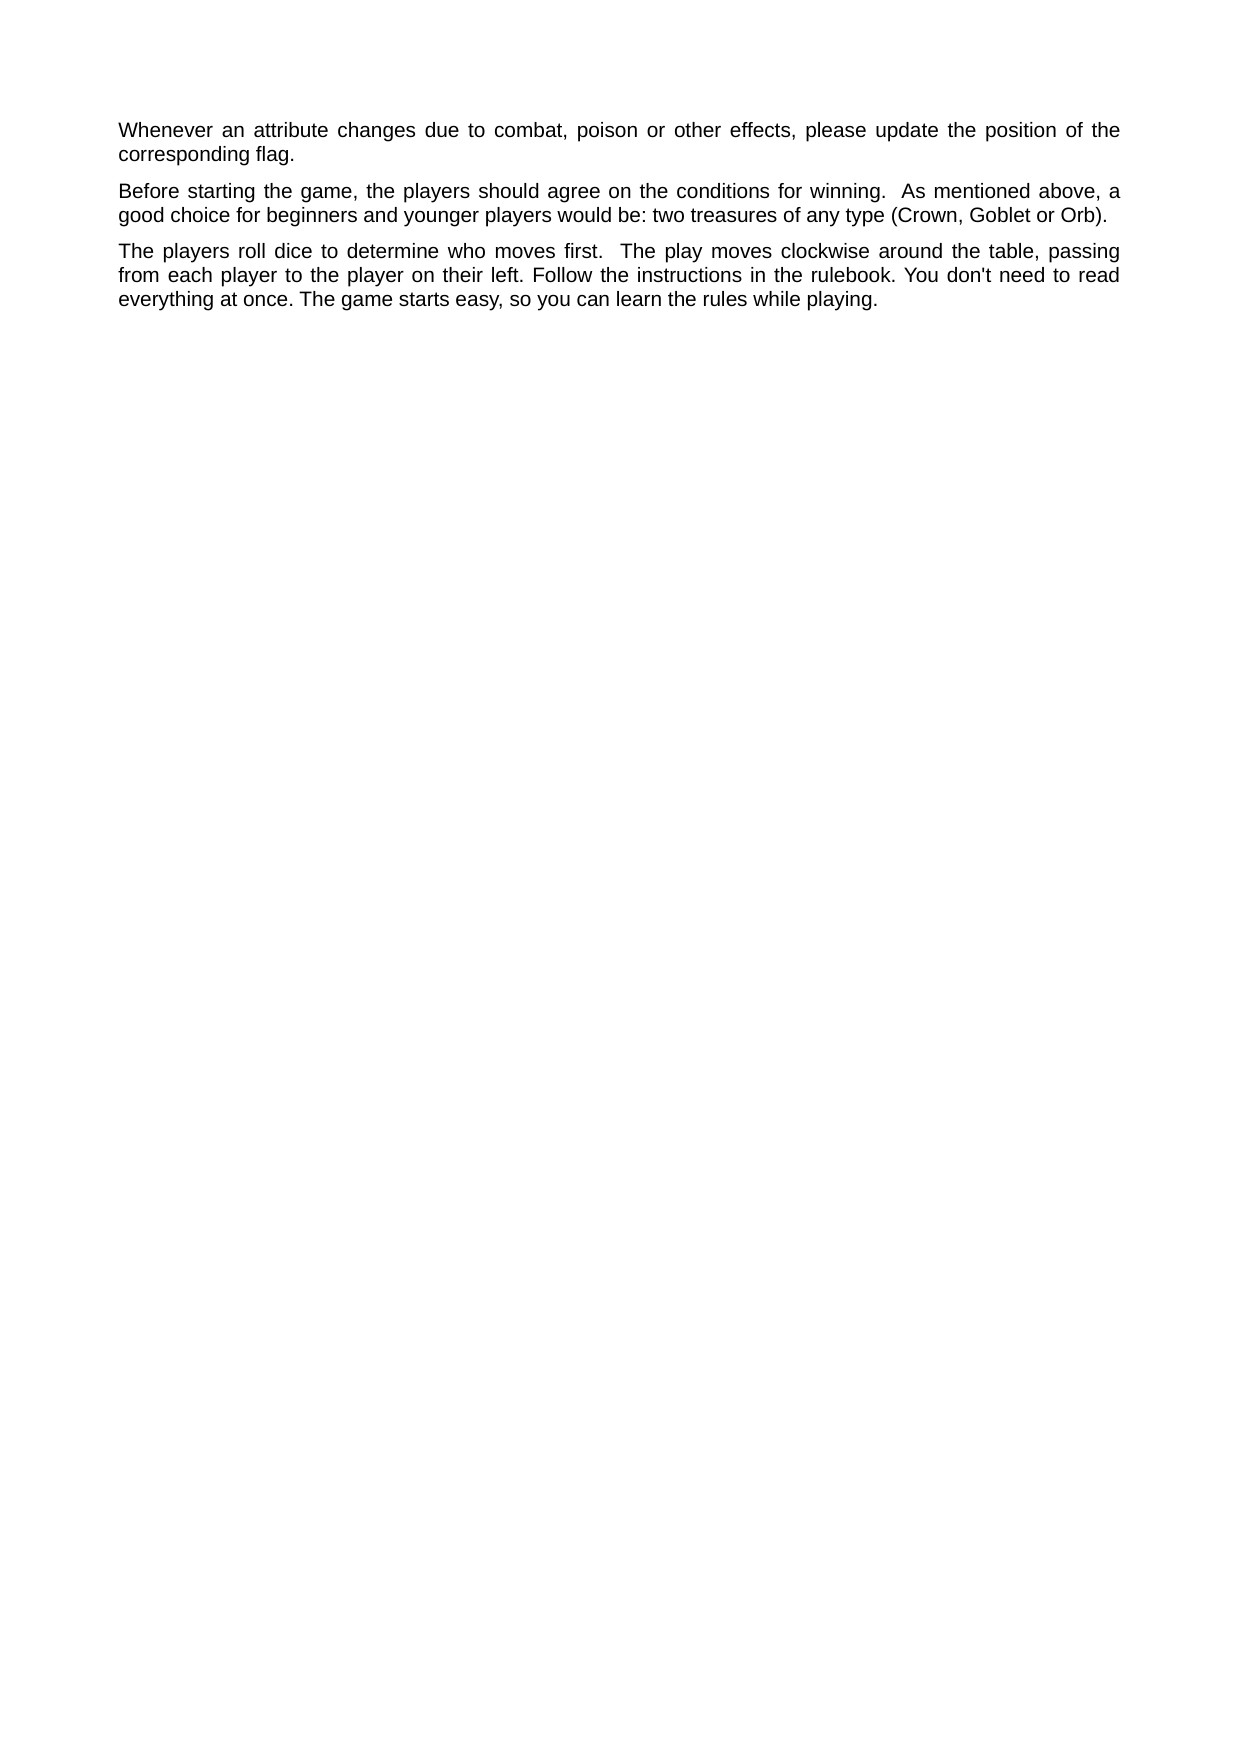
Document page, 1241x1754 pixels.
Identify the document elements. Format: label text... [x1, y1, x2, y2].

text The players roll dice to determine who moves first. The play moves clockwise around the table, passing from each player to the player on their left. Follow the instructions in the rulebook. You don't need to read everything at once. The game starts easy, so you can learn the rules while playing. [118, 239, 1122, 311]
text Whenever an attribute changes due to combat, poison or other effects, please update the position of the corresponding flag. [118, 118, 1122, 166]
text Before starting the game, the players should agree on the conditions for winning. As mentioned above, a good choice for beginners and younger players would be: two treasures of any type (Crown, Goblet or Orb). [118, 178, 1122, 226]
